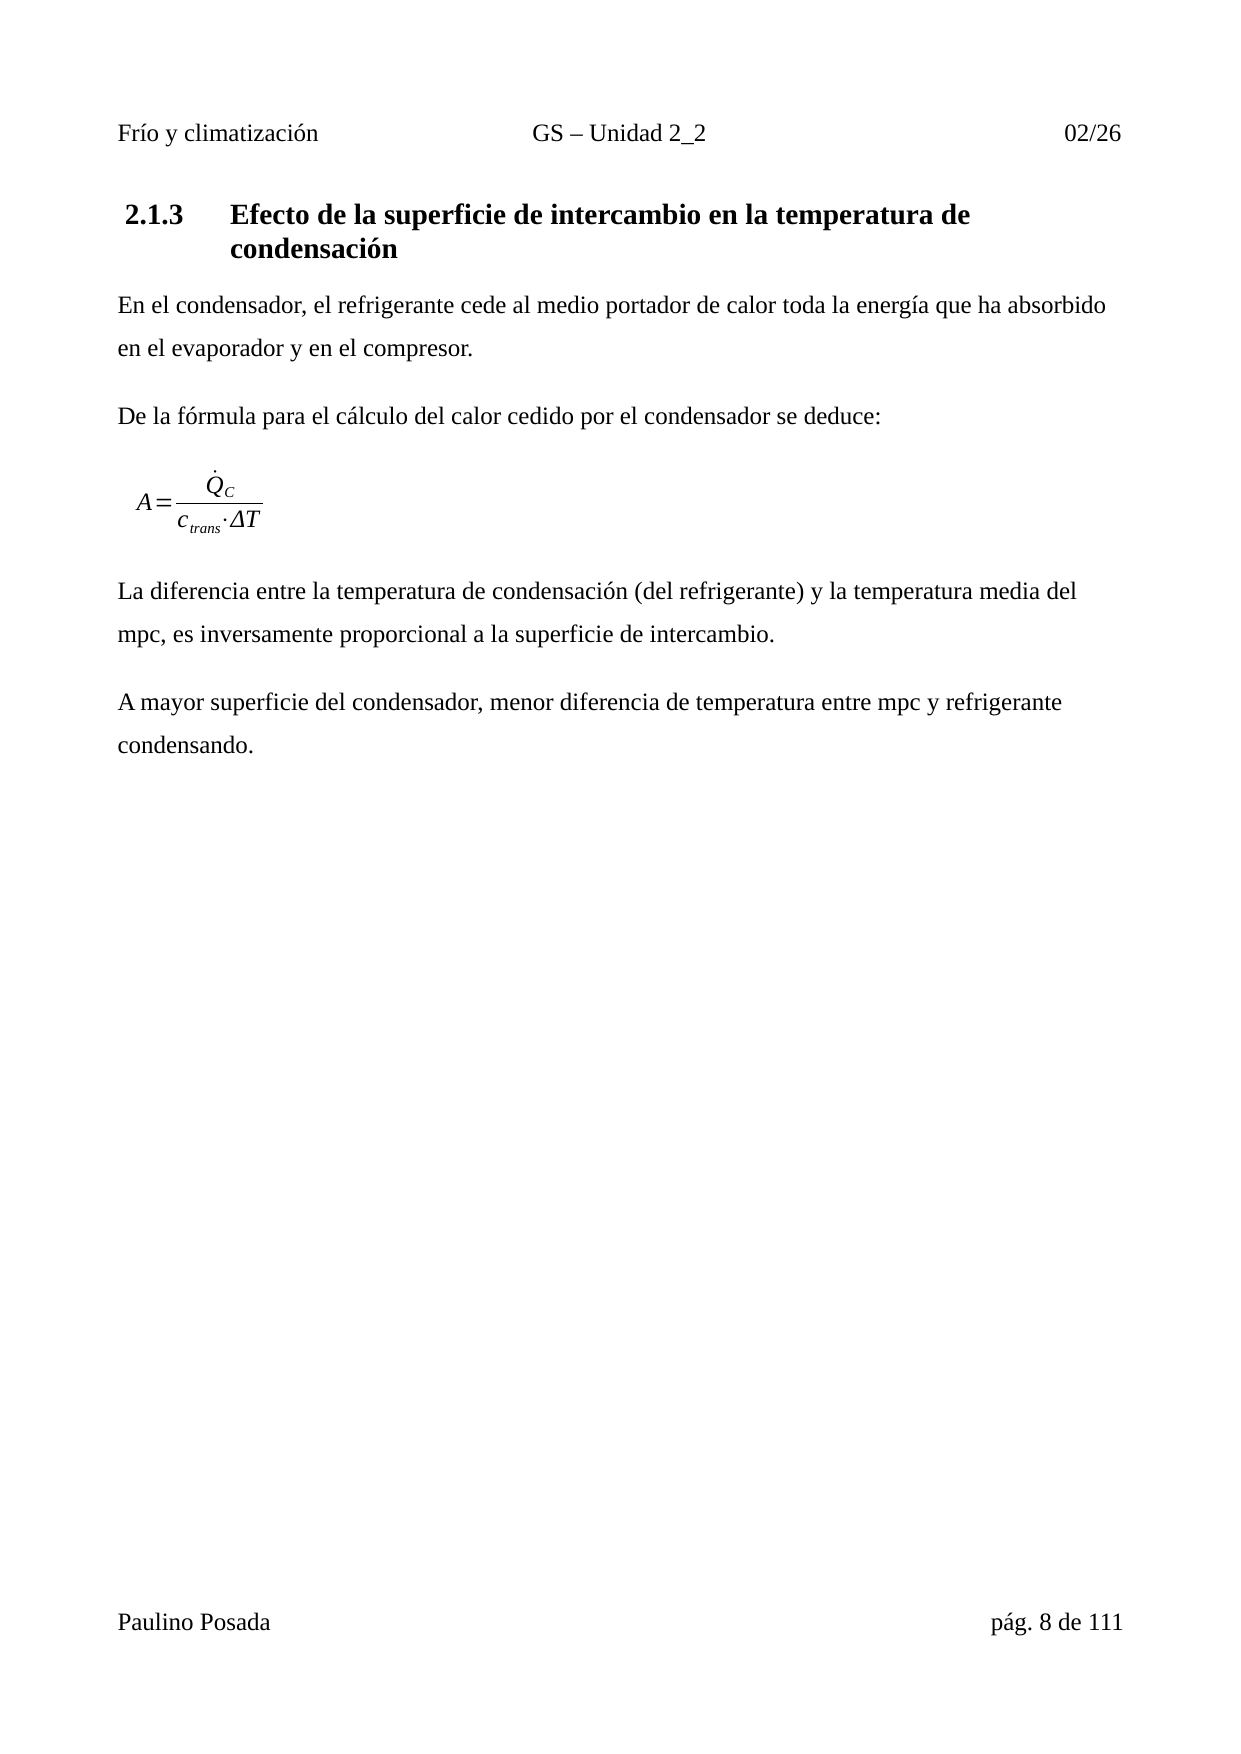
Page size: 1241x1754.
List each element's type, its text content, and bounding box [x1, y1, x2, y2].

text La diferencia entre la temperatura de condensación (del refrigerante) y la temperatura media del mpc, es inversamente proporcional a la superficie de intercambio. [117, 576, 1123, 648]
text A mayor superficie del condensador, menor diferencia de temperatura entre mpc y refrigerante condensando. [117, 687, 1123, 759]
text En el condensador, el refrigerante cede al medio portador de calor toda la energía que ha absorbido en el evaporador y en el compresor. [117, 290, 1123, 362]
text De la fórmula para el cálculo del calor cedido por el condensador se deduce: [117, 401, 1123, 430]
subtitle Efecto de la superficie de intercambio en la temperatura de condensación [117, 197, 1123, 265]
